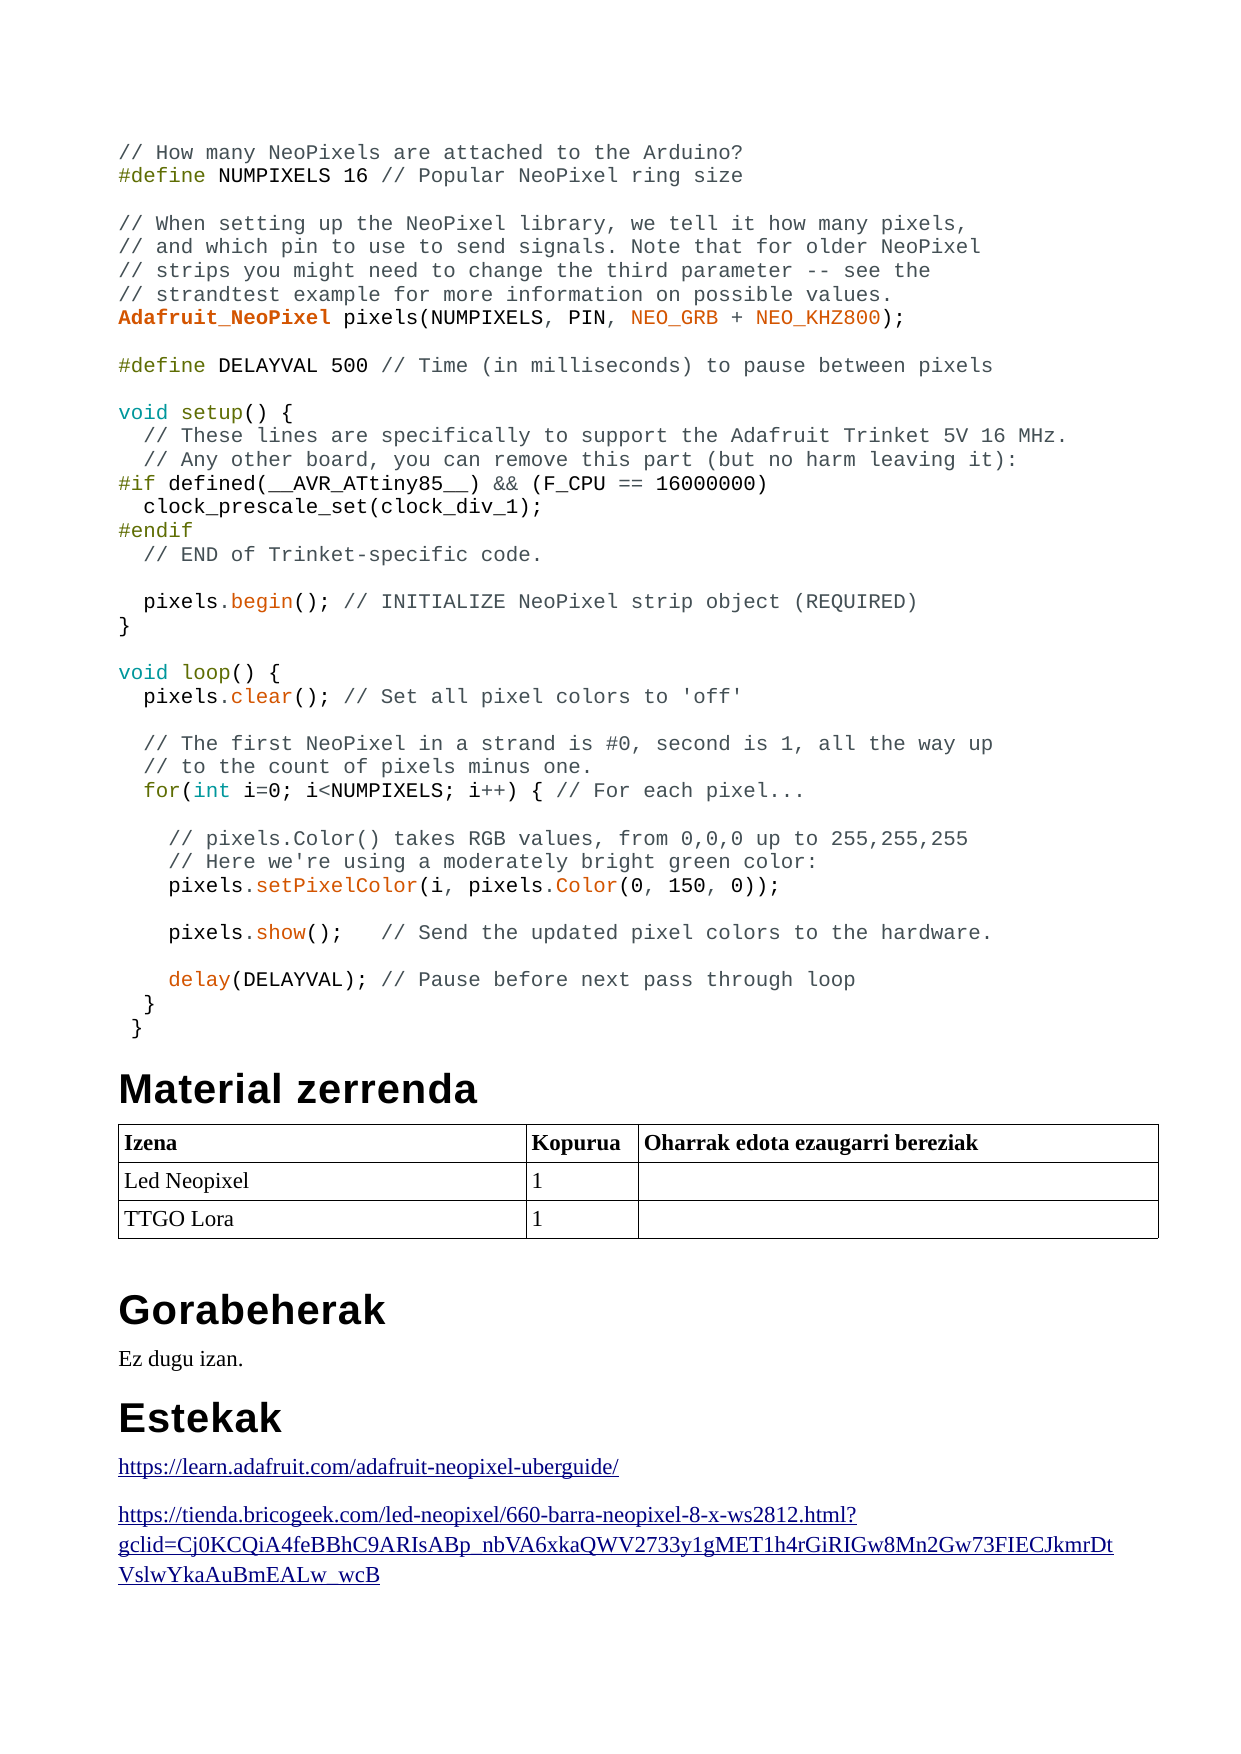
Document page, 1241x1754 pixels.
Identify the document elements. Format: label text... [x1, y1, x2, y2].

table_cell 1 [527, 1163, 638, 1199]
text // pixels.Color() takes RGB values, from 0,0,0 up to 255,255,255 [118, 827, 1122, 851]
table_header Izena [119, 1125, 526, 1162]
text // How many NeoPixels are attached to the Arduino? [118, 142, 1122, 165]
text https://tienda.bricogeek.com/led-neopixel/660-barra-neopixel-8-x-ws2812.html?gclid=Cj0KCQiA4feBBhC9ARIsABp_nbVA6xkaQWV2733y1gMET1h4rGiRIGw8Mn2Gw73FIECJkmrDtVslwYkaAuBmEALw_wcB [118, 1501, 1122, 1587]
text pixels.begin(); // INITIALIZE NeoPixel strip object (REQUIRED) [118, 591, 1122, 615]
table_cell [639, 1201, 1158, 1237]
text // to the count of pixels minus one. [118, 757, 1122, 780]
text // END of Trinket-specific code. [118, 544, 1122, 567]
text // strips you might need to change the third parameter -- see the [118, 260, 1122, 284]
text pixels.setPixelColor(i, pixels.Color(0, 150, 0)); [118, 875, 1122, 898]
text Ez dugu izan. [118, 1345, 1122, 1371]
text pixels.show(); // Send the updated pixel colors to the hardware. [118, 922, 1122, 946]
text } [118, 615, 1122, 638]
table_header Kopurua [527, 1125, 638, 1162]
text // Any other board, you can remove this part (but no harm leaving it): [118, 449, 1122, 473]
text // These lines are specifically to support the Adafruit Trinket 5V 16 MHz. [118, 426, 1122, 449]
text void loop() { [118, 662, 1122, 686]
text // When setting up the NeoPixel library, we tell it how many pixels, [118, 213, 1122, 236]
text #if defined(__AVR_ATtiny85__) && (F_CPU == 16000000) [118, 473, 1122, 496]
text // The first NeoPixel in a strand is #0, second is 1, all the way up [118, 733, 1122, 757]
table_cell 1 [527, 1201, 638, 1237]
text void setup() { [118, 402, 1122, 426]
text #define NUMPIXELS 16 // Popular NeoPixel ring size [118, 165, 1122, 189]
text } [118, 993, 1122, 1017]
text Adafruit_NeoPixel pixels(NUMPIXELS, PIN, NEO_GRB + NEO_KHZ800); [118, 307, 1122, 331]
text clock_prescale_set(clock_div_1); [118, 496, 1122, 520]
text delay(DELAYVAL); // Pause before next pass through loop [118, 969, 1122, 993]
subtitle Material zerrenda [118, 1064, 1122, 1112]
text #endif [118, 520, 1122, 544]
table_cell [639, 1163, 1158, 1199]
text // and which pin to use to send signals. Note that for older NeoPixel [118, 236, 1122, 260]
table_cell TTGO Lora [119, 1201, 526, 1237]
table_header Oharrak edota ezaugarri bereziak [639, 1125, 1158, 1162]
text } [118, 1017, 1122, 1040]
text #define DELAYVAL 500 // Time (in milliseconds) to pause between pixels [118, 354, 1122, 378]
subtitle Gorabeherak [118, 1285, 1122, 1333]
table_cell Led Neopixel [119, 1163, 526, 1199]
text // strandtest example for more information on possible values. [118, 284, 1122, 307]
text pixels.clear(); // Set all pixel colors to 'off' [118, 686, 1122, 709]
text for(int i=0; i<NUMPIXELS; i++) { // For each pixel... [118, 780, 1122, 804]
text // Here we're using a moderately bright green color: [118, 851, 1122, 875]
subtitle Estekak [118, 1393, 1122, 1441]
text https://learn.adafruit.com/adafruit-neopixel-uberguide/ [118, 1453, 1122, 1479]
